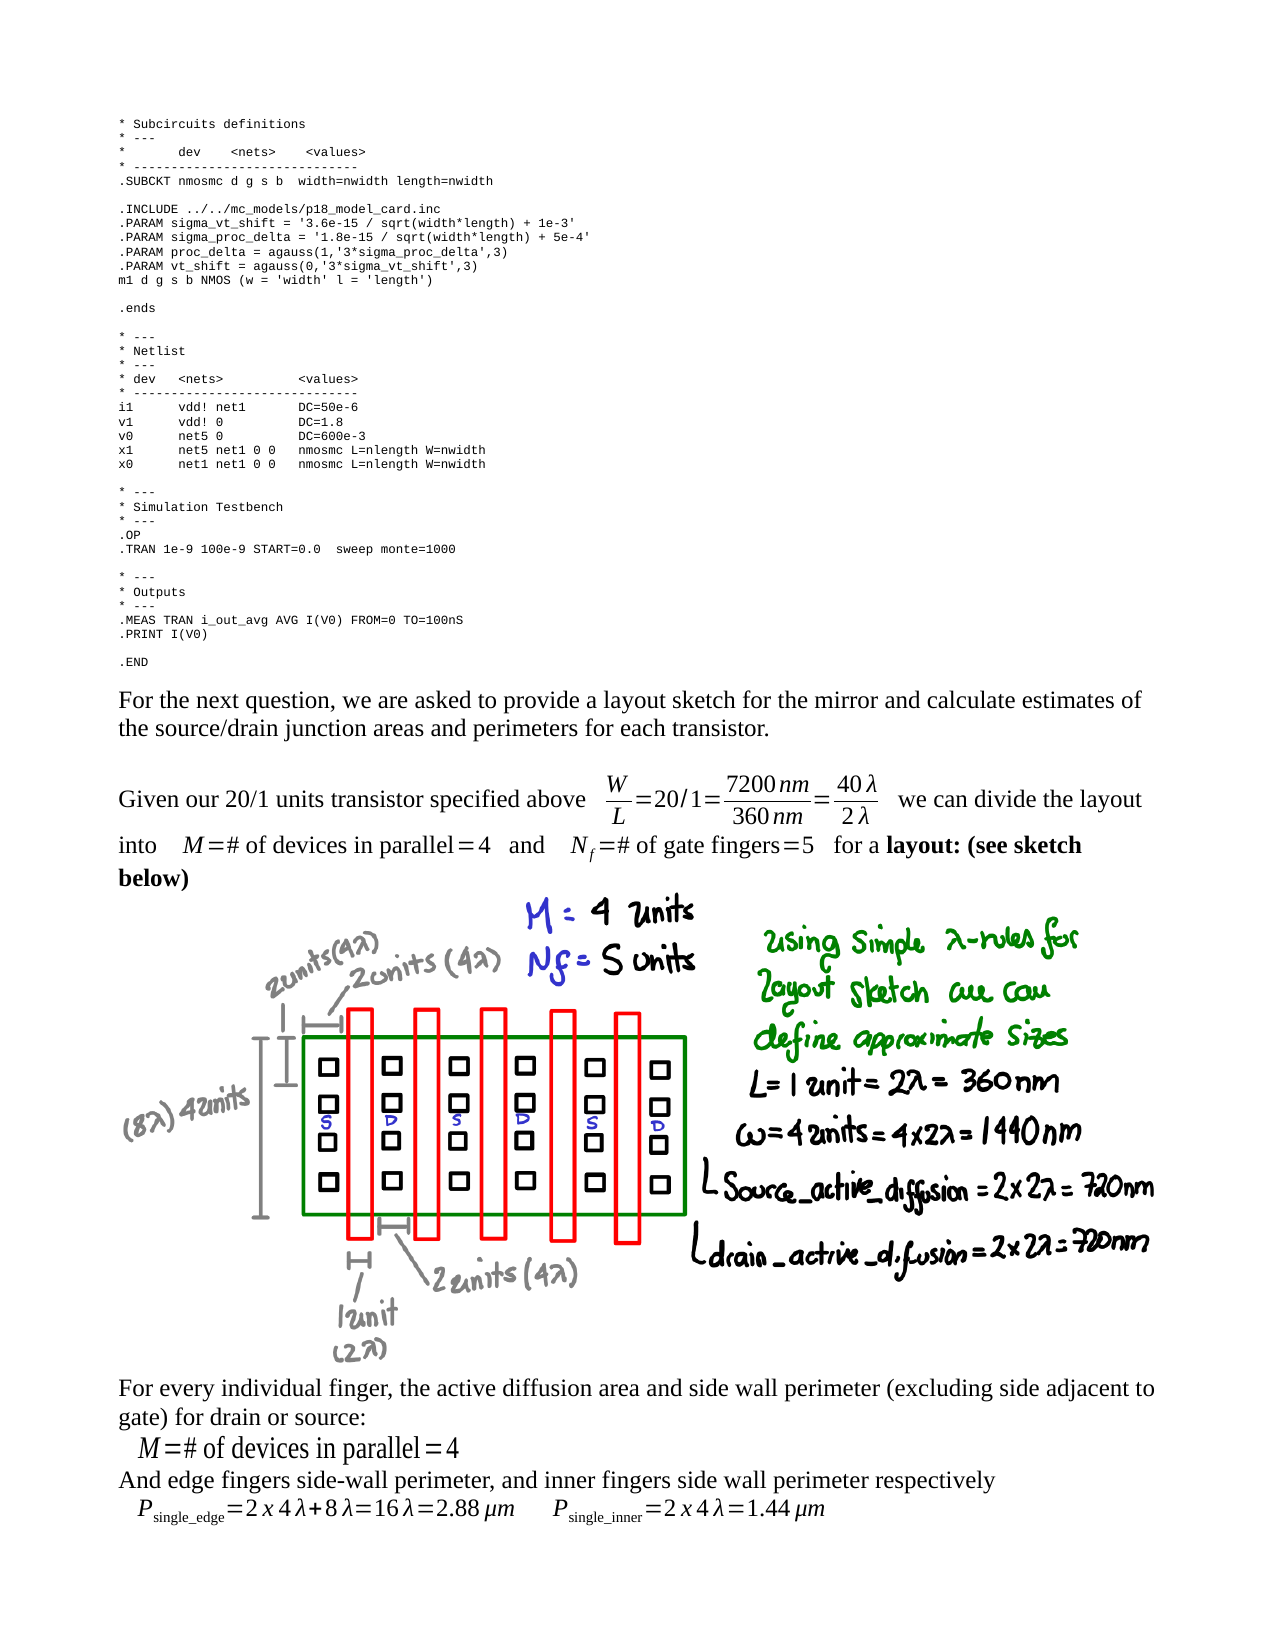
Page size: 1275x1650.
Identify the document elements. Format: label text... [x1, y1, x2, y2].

text * --- [118, 132, 1157, 146]
text * ------------------------------ [118, 161, 1157, 175]
text * Outputs [118, 586, 1157, 600]
text * --- [118, 331, 1157, 345]
text * --- [118, 515, 1157, 529]
text * dev <nets> <values> [118, 146, 1157, 161]
text .PARAM proc_delta = agauss(1,'3*sigma_proc_delta',3) [118, 246, 1157, 260]
text .ends [118, 302, 1157, 316]
text .OP [118, 529, 1157, 543]
text x0 net1 net1 0 0 nmosmc L=nlength W=nwidth [118, 458, 1157, 472]
text v1 vdd! 0 DC=1.8 [118, 416, 1157, 430]
text For the next question, we are asked to provide a layout sketch for the mirror and calculate estimates of the source/drain junction areas and perimeters for each transistor. [118, 685, 1157, 742]
text .INCLUDE ../../mc_models/p18_model_card.inc [118, 203, 1157, 217]
text .END [118, 656, 1157, 671]
text .PARAM vt_shift = agauss(0,'3*sigma_vt_shift',3) [118, 260, 1157, 274]
text * Subcircuits definitions [118, 118, 1157, 132]
text * Simulation Testbench [118, 501, 1157, 515]
text * --- [118, 571, 1157, 586]
text * ------------------------------ [118, 387, 1157, 401]
text x1 net5 net1 0 0 nmosmc L=nlength W=nwidth [118, 444, 1157, 458]
text * --- [118, 486, 1157, 501]
text .MEAS TRAN i_out_avg AVG I(V0) FROM=0 TO=100nS [118, 614, 1157, 628]
text .PARAM sigma_vt_shift = '3.6e-15 / sqrt(width*length) + 1e-3' [118, 217, 1157, 231]
text v0 net5 0 DC=600e-3 [118, 430, 1157, 444]
text And edge fingers side-wall perimeter, and inner fingers side wall perimeter respectively [118, 1465, 1157, 1494]
text * dev <nets> <values> [118, 373, 1157, 387]
text .PARAM sigma_proc_delta = '1.8e-15 / sqrt(width*length) + 5e-4' [118, 231, 1157, 246]
text .TRAN 1e-9 100e-9 START=0.0 sweep monte=1000 [118, 543, 1157, 557]
text i1 vdd! net1 DC=50e-6 [118, 401, 1157, 416]
text Given our 20/1 units transistor specified abovewe can divide the layout into and for a layout: (see sketch below) [118, 771, 1157, 891]
picture [118, 891, 1157, 1373]
text For every individual finger, the active diffusion area and side wall perimeter (excluding side adjacent to gate) for drain or source: [118, 1373, 1157, 1430]
text m1 d g s b NMOS (w = 'width' l = 'length') [118, 274, 1157, 288]
text * --- [118, 600, 1157, 614]
text .PRINT I(V0) [118, 628, 1157, 642]
text * --- [118, 359, 1157, 373]
text .SUBCKT nmosmc d g s b width=nwidth length=nwidth [118, 175, 1157, 189]
text * Netlist [118, 345, 1157, 359]
